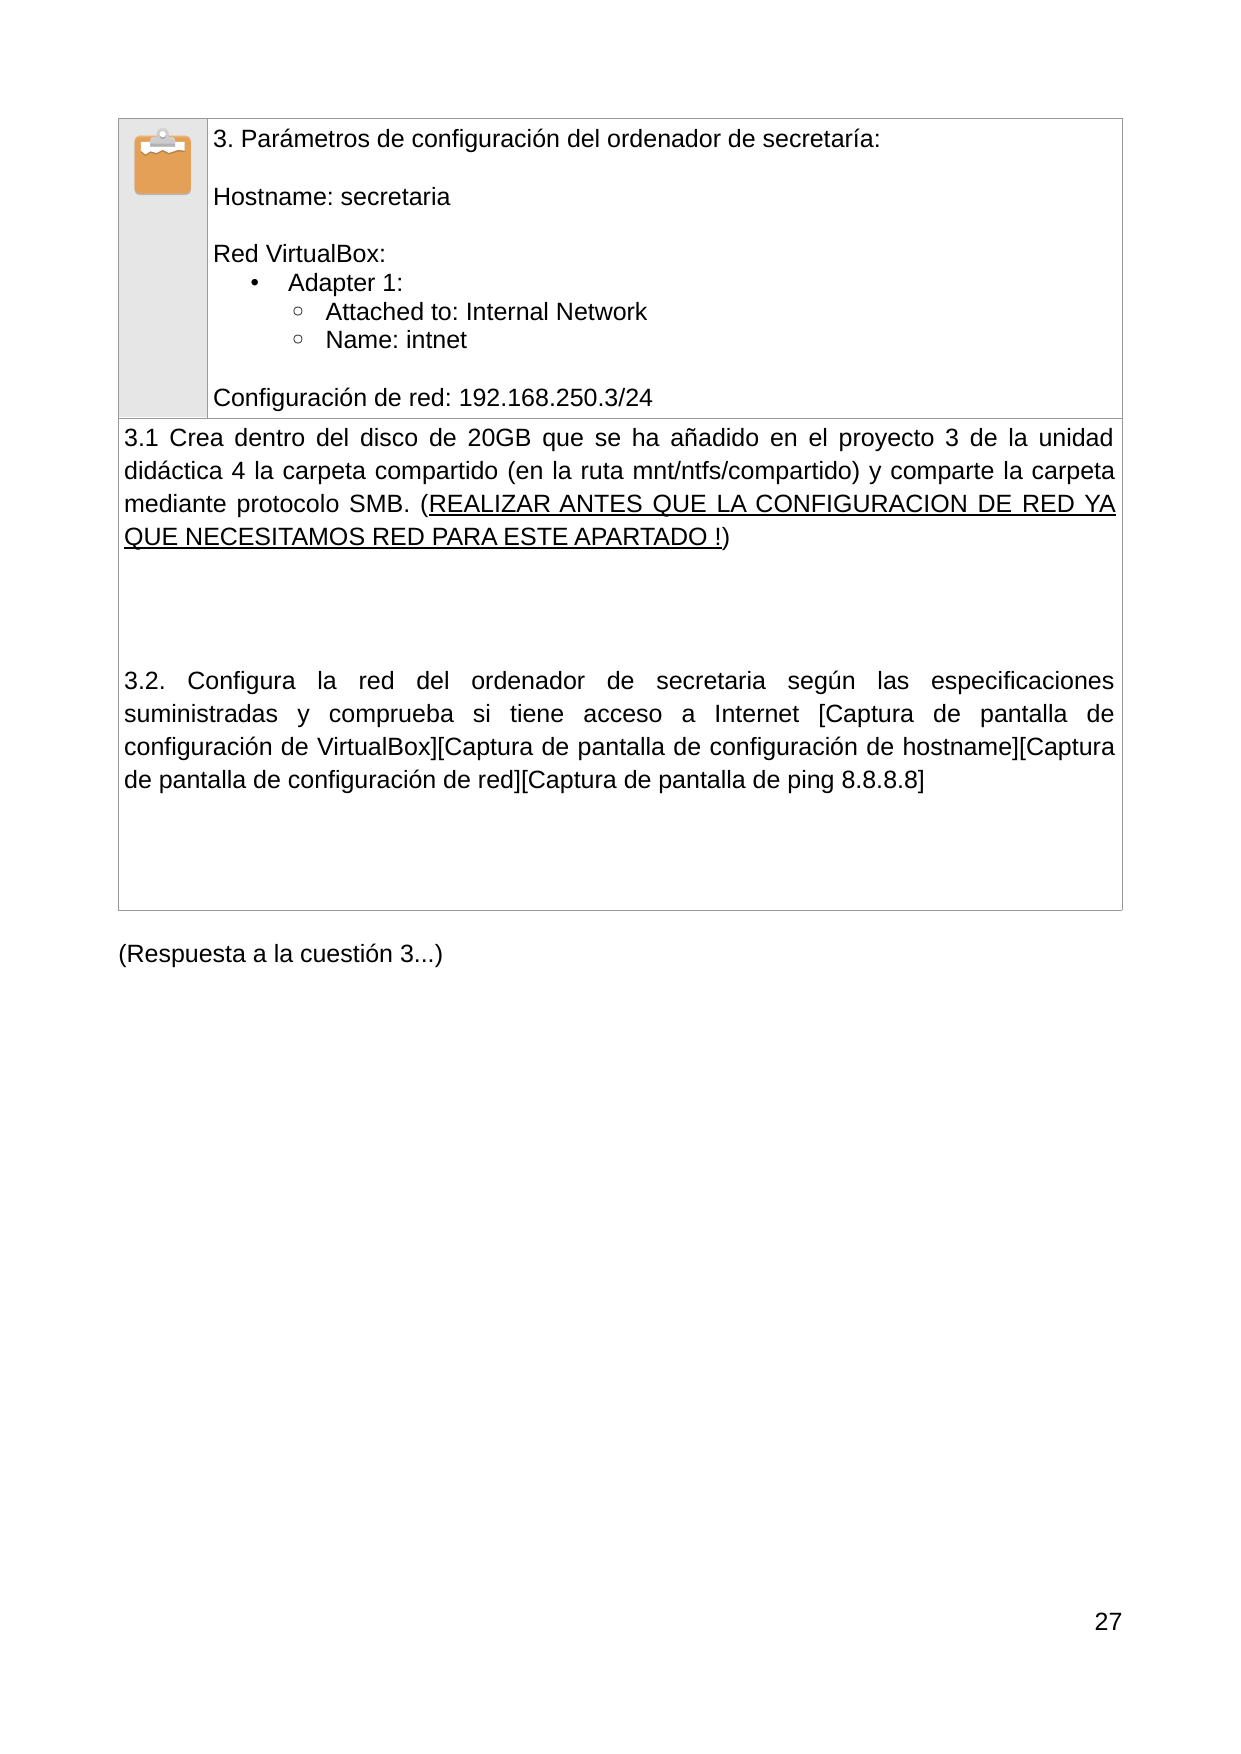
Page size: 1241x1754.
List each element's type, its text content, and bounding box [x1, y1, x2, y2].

table_cell 3.1 Crea dentro del disco de 20GB que se ha añadido en el proyecto 3 de la unidad didáctica 4 la carpeta compartido (en la ruta mnt/ntfs/compartido) y comparte la carpeta mediante protocolo SMB. (REALIZAR ANTES QUE LA CONFIGURACION DE RED YA QUE NECESITAMOS RED PARA ESTE APARTADO !) 3.2. Configura la red del ordenador de secretaria según las especificaciones suministradas y comprueba si tiene acceso a Internet [Captura de pantalla de configuración de VirtualBox][Captura de pantalla de configuración de hostname][Captura de pantalla de configuración de red][Captura de pantalla de ping 8.8.8.8] [119, 419, 1122, 910]
table_header 3. Parámetros de configuración del ordenador de secretaría: Hostname: secretaria Red VirtualBox: Adapter 1: Attached to: Internal Network Name: intnet Configuración de red: 192.168.250.3/24 [208, 119, 1122, 417]
text (Respuesta a la cuestión 3...) [118, 939, 1122, 967]
table_header [119, 119, 207, 417]
